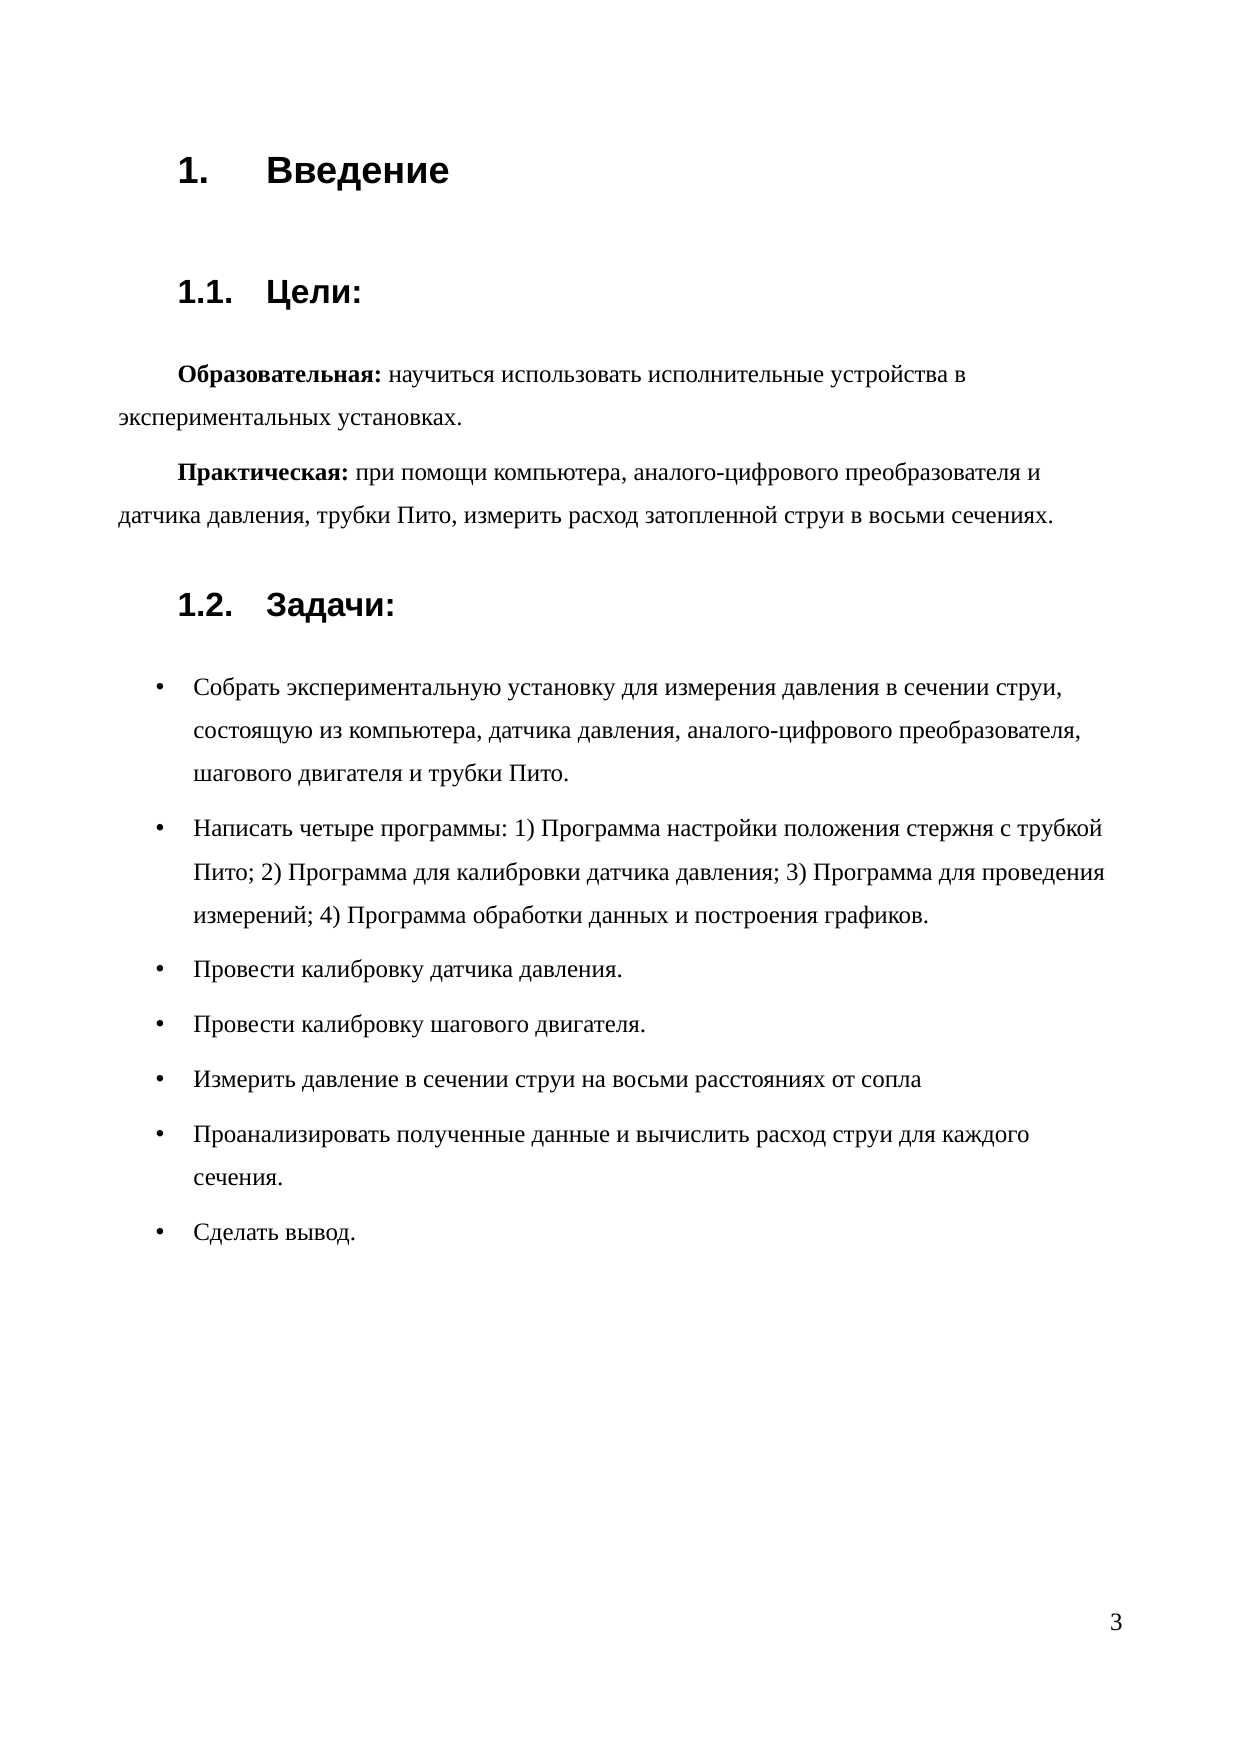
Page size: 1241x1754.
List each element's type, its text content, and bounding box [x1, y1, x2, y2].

subtitle Задачи: [118, 585, 1122, 623]
subtitle Цели: [118, 272, 1122, 311]
text Практическая: при помощи компьютера, аналого-цифрового преобразователя и датчика давления, трубки Пито, измерить расход затопленной струи в восьми сечениях. [118, 457, 1122, 529]
list Написать четыре программы: 1) Программа настройки положения стержня с трубкой Пито; 2) Программа для калибровки датчика давления; 3) Программа для проведения измерений; 4) Программа обработки данных и построения графиков. [156, 813, 1122, 928]
list Собрать экспериментальную установку для измерения давления в сечении струи, состоящую из компьютера, датчика давления, аналого-цифрового преобразователя, шагового двигателя и трубки Пито. [156, 672, 1122, 787]
list Провести калибровку шагового двигателя. [156, 1009, 1122, 1038]
text Образовательная: научиться использовать исполнительные устройства в экспериментальных установках. [118, 359, 1122, 431]
subtitle Введение [118, 148, 1122, 191]
list Провести калибровку датчика давления. [156, 954, 1122, 983]
list Проанализировать полученные данные и вычислить расход струи для каждого сечения. [156, 1119, 1122, 1191]
list Сделать вывод. [156, 1217, 1122, 1246]
list Измерить давление в сечении струи на восьми расстояниях от сопла [156, 1064, 1122, 1093]
